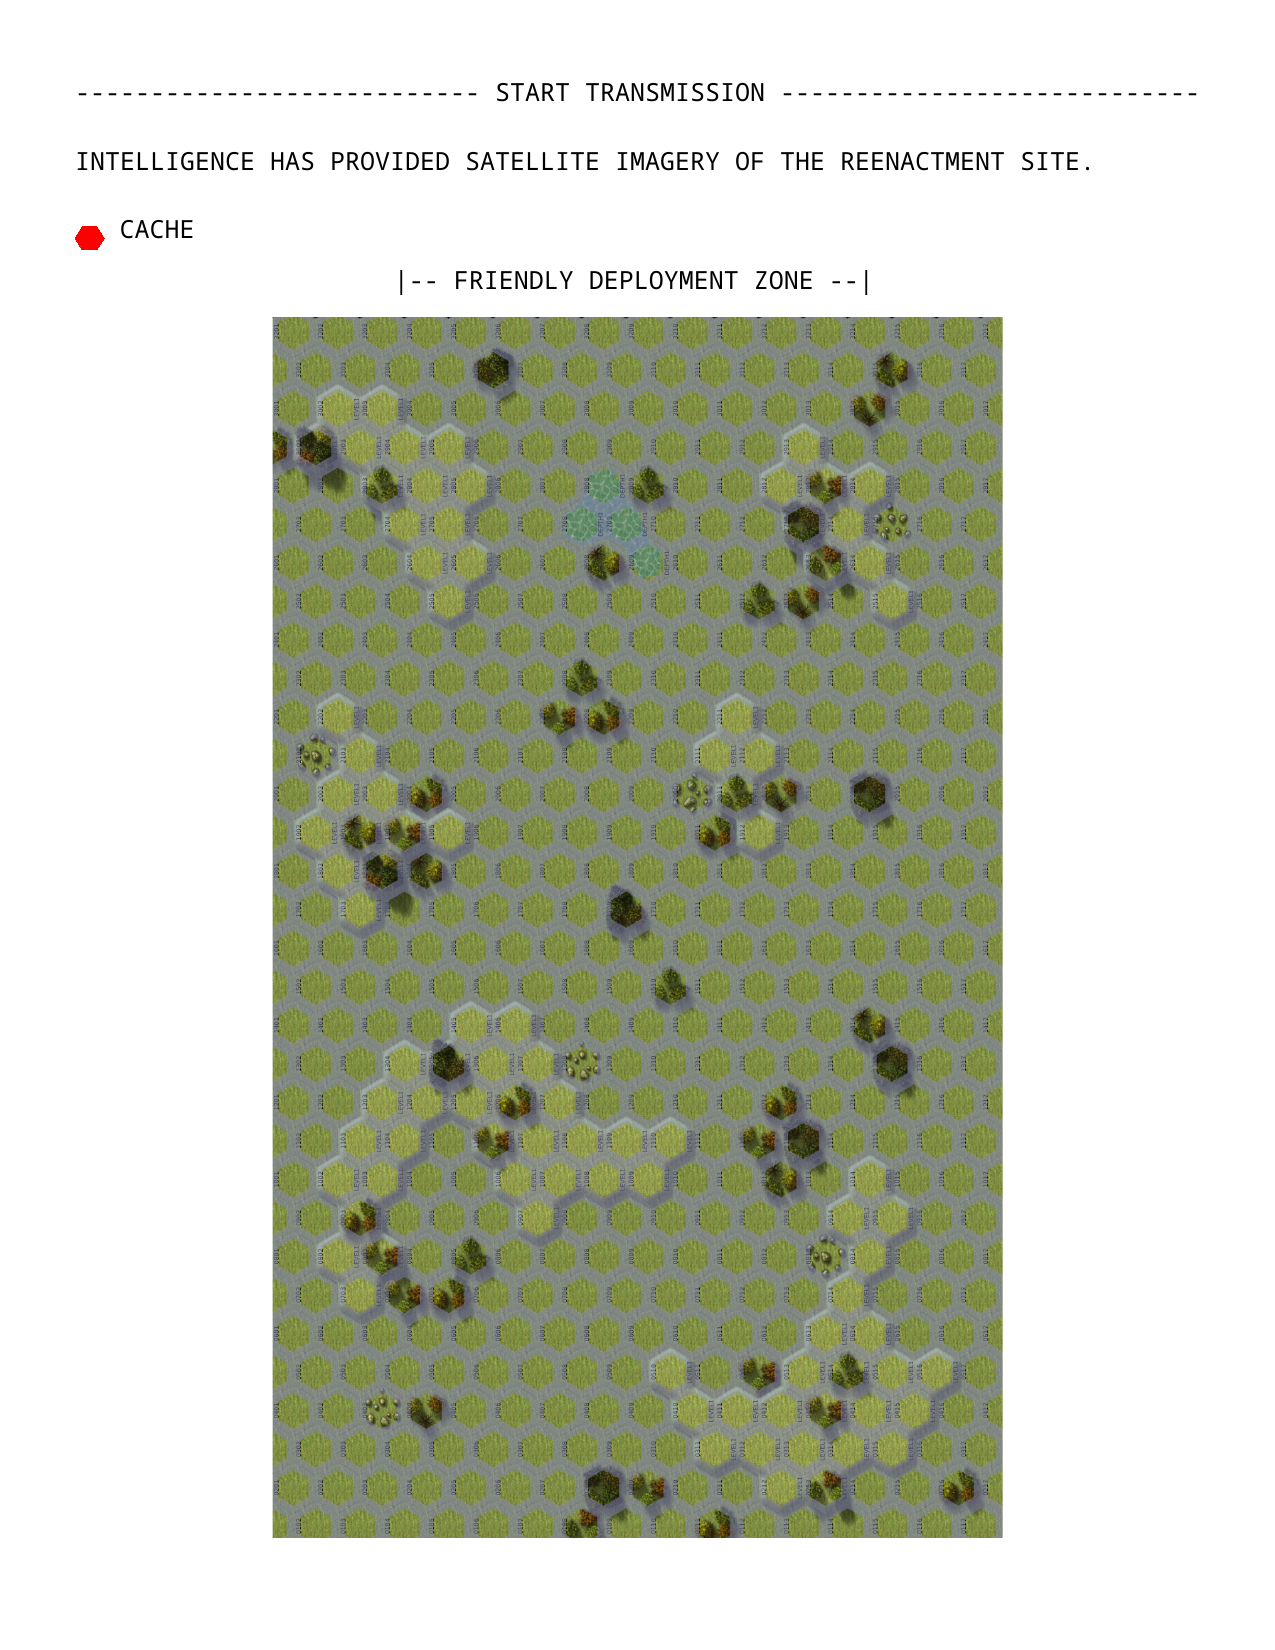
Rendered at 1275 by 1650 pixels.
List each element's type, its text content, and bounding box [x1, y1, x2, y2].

text CACHE [75, 211, 1200, 250]
text INTELLIGENCE HAS PROVIDED SATELLITE IMAGERY OF THE REENACTMENT SITE. [75, 143, 1200, 177]
text --------------------------- START TRANSMISSION ---------------------------- [75, 75, 1200, 109]
picture [272, 317, 1003, 1538]
